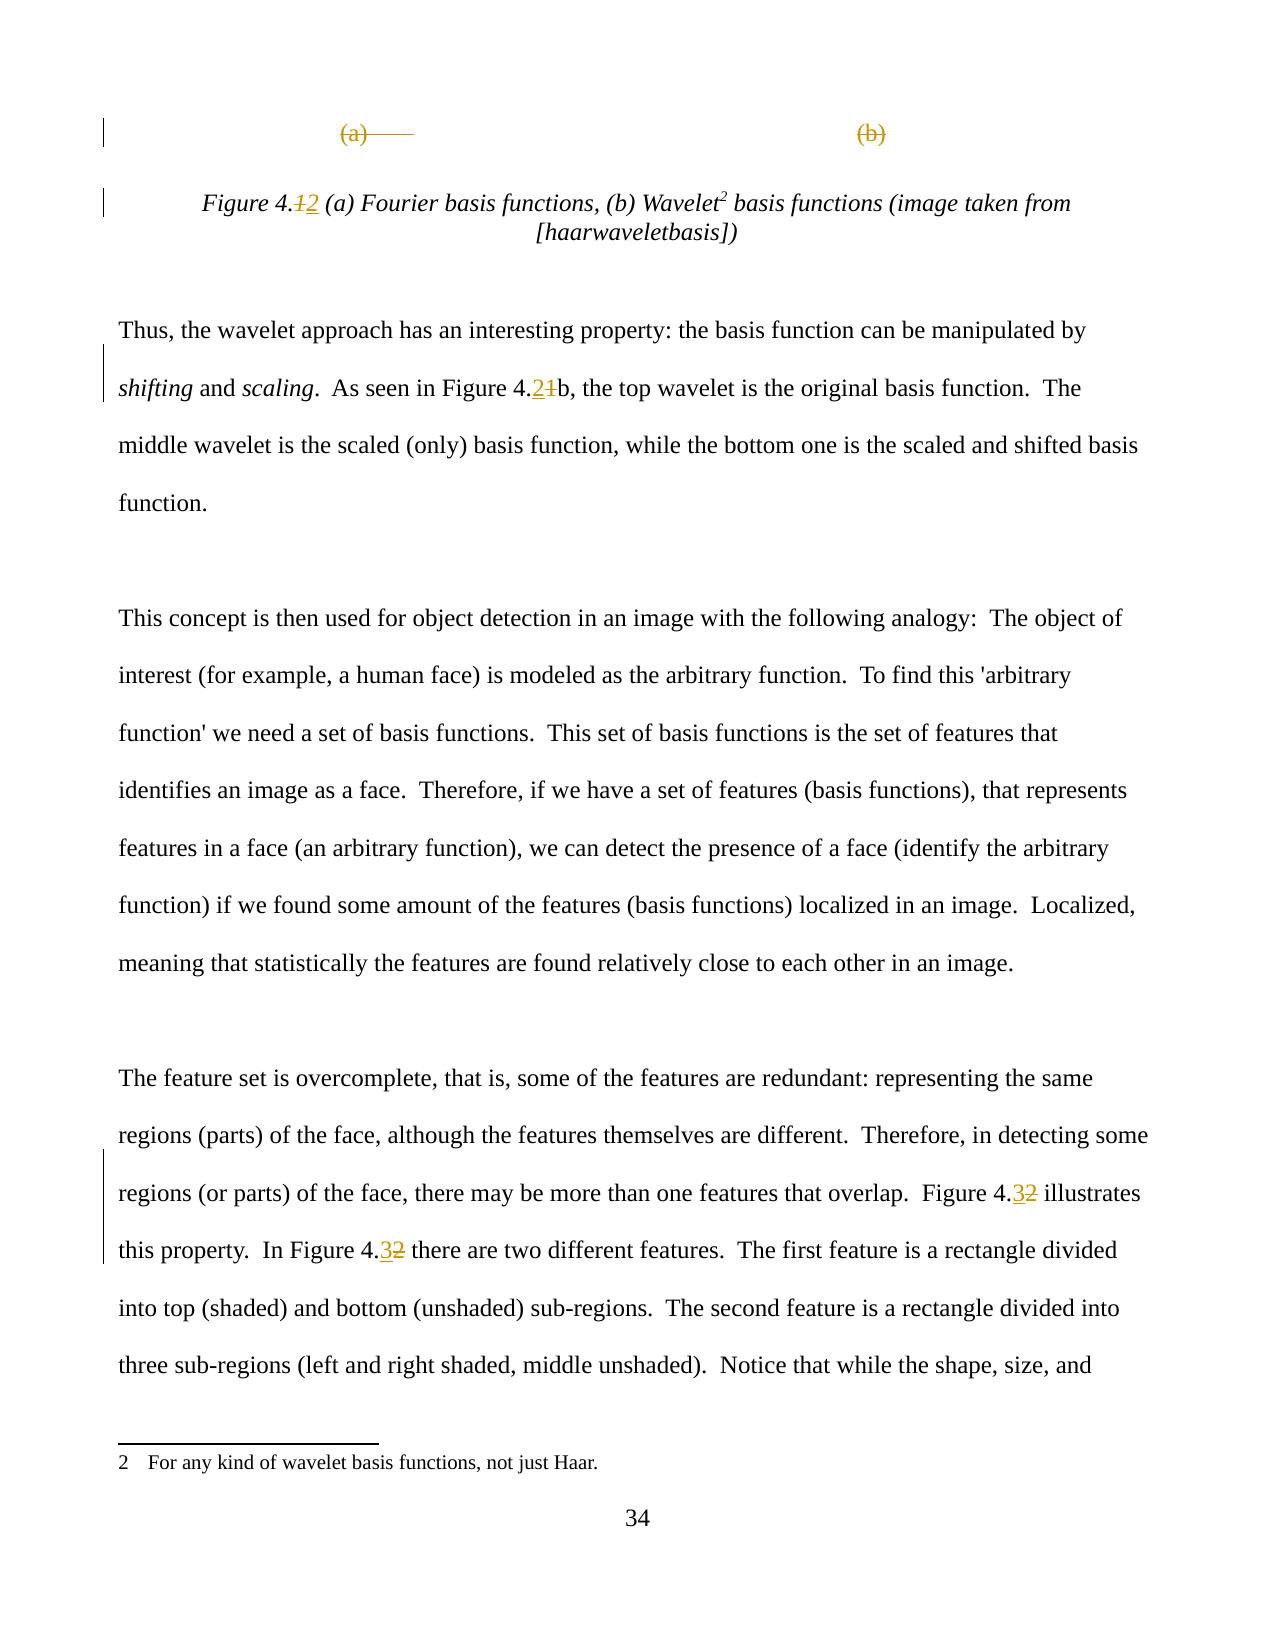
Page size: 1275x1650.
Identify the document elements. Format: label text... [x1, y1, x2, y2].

text The feature set is overcomplete, that is, some of the features are redundant: representing the same regions (parts) of the face, although the features themselves are different. Therefore, in detecting some regions (or parts) of the face, there may be more than one features that overlap. Figure 4.3 illustrates this property. In Figure 4.3 there are two different features. The first feature is a rectangle divided into top (shaded) and bottom (unshaded) sub-regions. The second feature is a rectangle divided into three sub-regions (left and right shaded, middle unshaded). Notice that while the shape, size, and [118, 1063, 1157, 1379]
text Figure 4.2 (a) Fourier basis functions, (b) Wavelet basis functions (image taken from [haarwaveletbasis]) [118, 188, 1157, 246]
text This concept is then used for object detection in an image with the following analogy: The object of interest (for example, a human face) is modeled as the arbitrary function. To find this 'arbitrary function' we need a set of basis functions. This set of basis functions is the set of features that identifies an image as a face. Therefore, if we have a set of features (basis functions), that represents features in a face (an arbitrary function), we can detect the presence of a face (identify the arbitrary function) if we found some amount of the features (basis functions) localized in an image. Localized, meaning that statistically the features are found relatively close to each other in an image. [118, 603, 1157, 977]
text For any kind of wavelet basis functions, not just Haar. [118, 1449, 1157, 1474]
text Thus, the wavelet approach has an interesting property: the basis function can be manipulated by shifting and scaling. As seen in Figure 4.2b, the top wavelet is the original basis function. The middle wavelet is the scaled (only) basis function, while the bottom one is the scaled and shifted basis function. [118, 316, 1157, 517]
